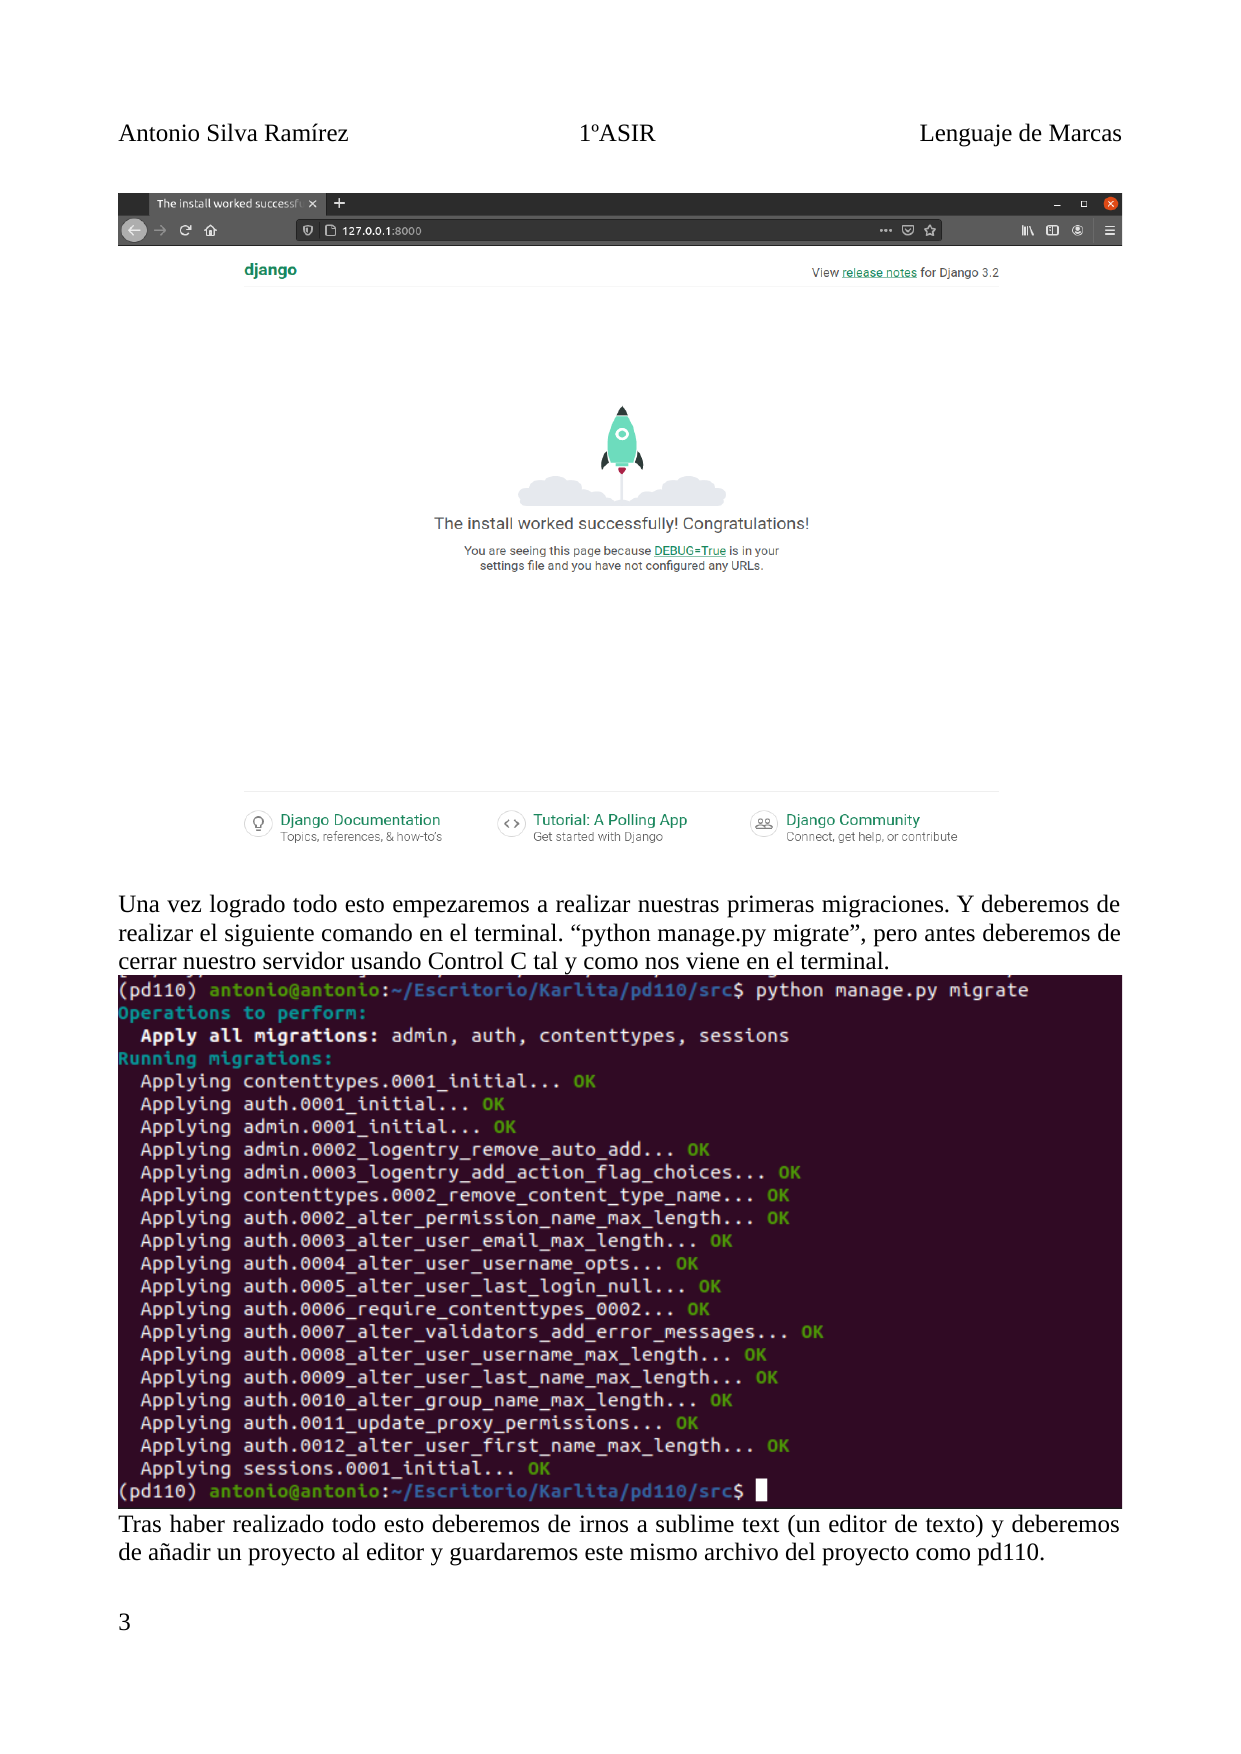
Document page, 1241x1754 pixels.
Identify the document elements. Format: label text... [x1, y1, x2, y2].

picture [118, 193, 1123, 861]
picture [118, 975, 1123, 1509]
text Tras haber realizado todo esto deberemos de irnos a sublime text (un editor de texto) y deberemos de añadir un proyecto al editor y guardaremos este mismo archivo del proyecto como pd110. [118, 1509, 1122, 1566]
text Una vez logrado todo esto empezaremos a realizar nuestras primeras migraciones. Y deberemos de realizar el siguiente comando en el terminal. “python manage.py migrate”, pero antes deberemos de cerrar nuestro servidor usando Control C tal y como nos viene en el terminal. [118, 889, 1122, 975]
